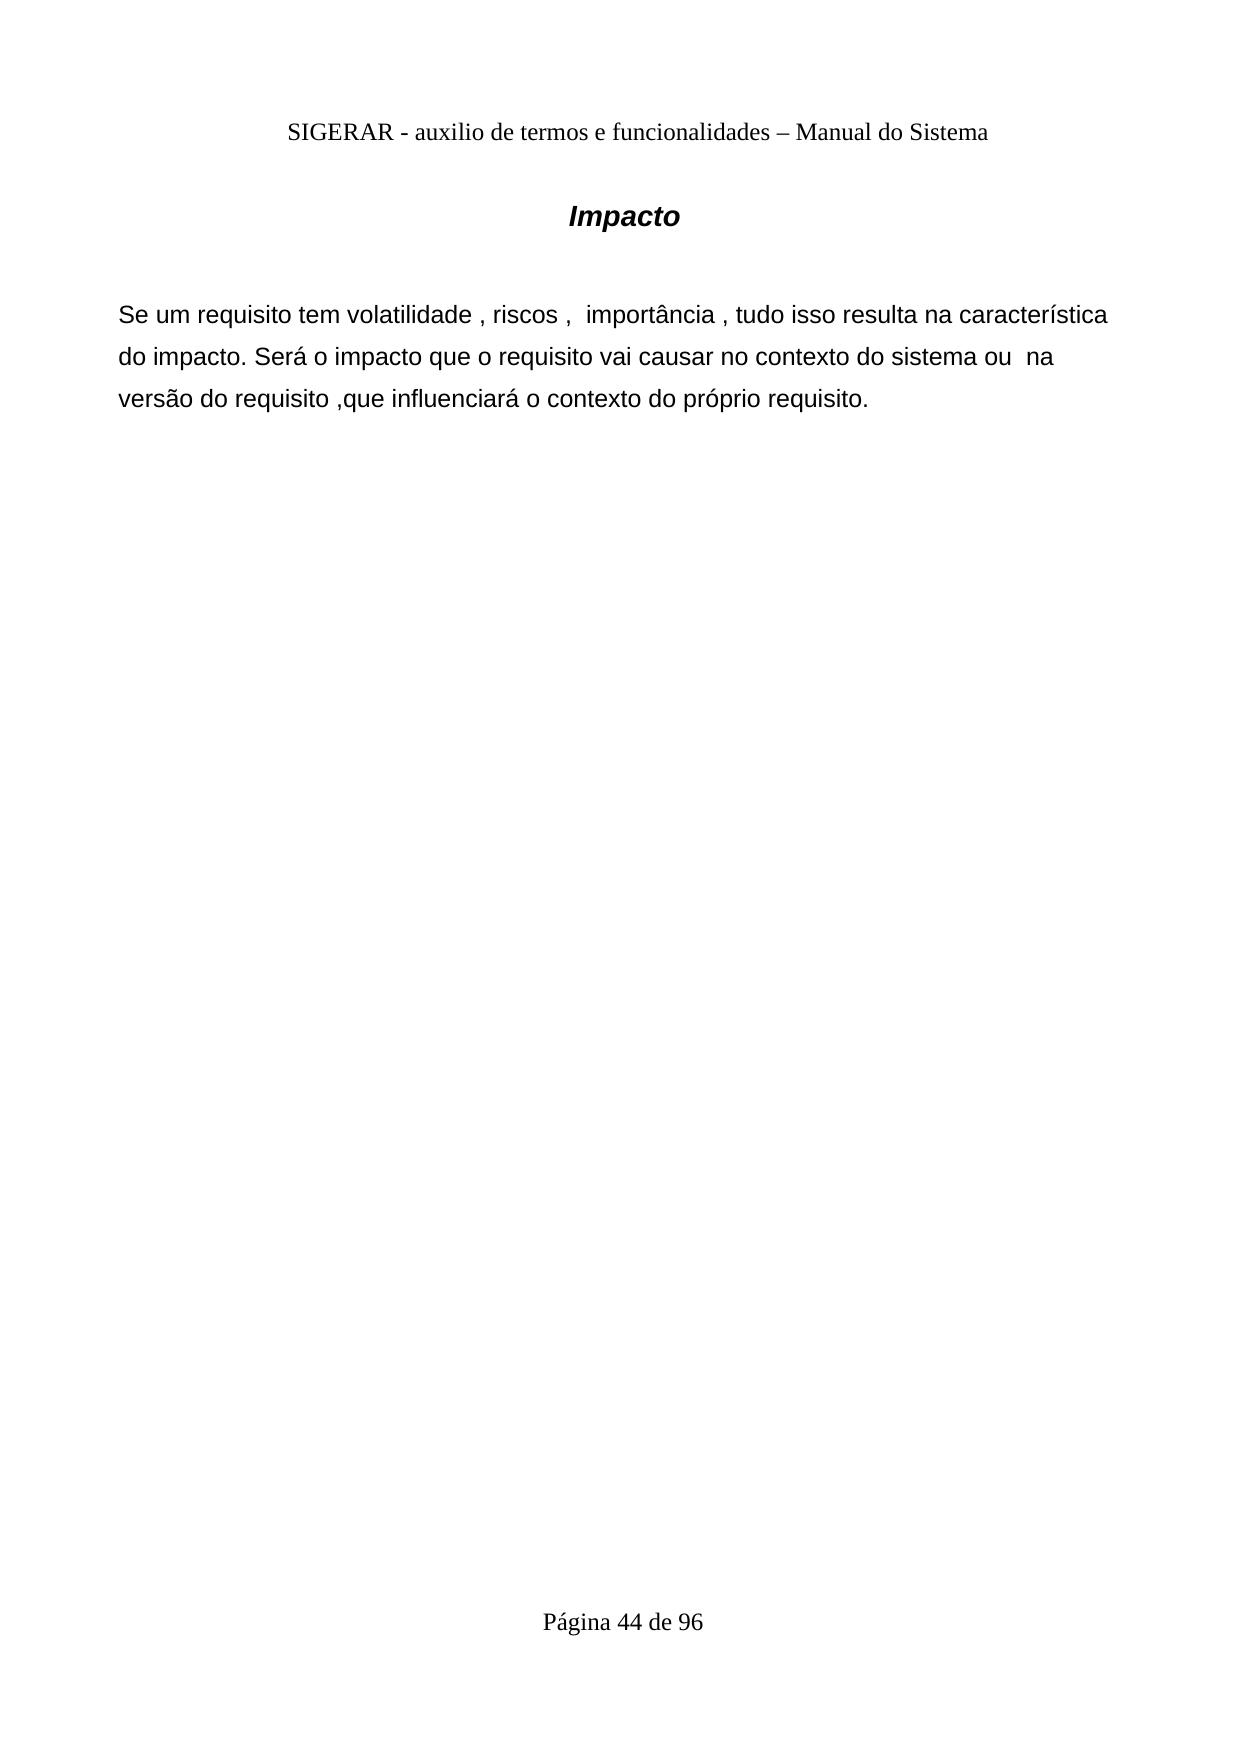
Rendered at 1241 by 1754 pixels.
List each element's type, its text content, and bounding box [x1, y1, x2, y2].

text Se um requisito tem volatilidade , riscos , importância , tudo isso resulta na característica do impacto. Será o impacto que o requisito vai causar no contexto do sistema ou na versão do requisito ,que influenciará o contexto do próprio requisito. [118, 301, 1134, 413]
subtitle Impacto [118, 200, 1134, 233]
